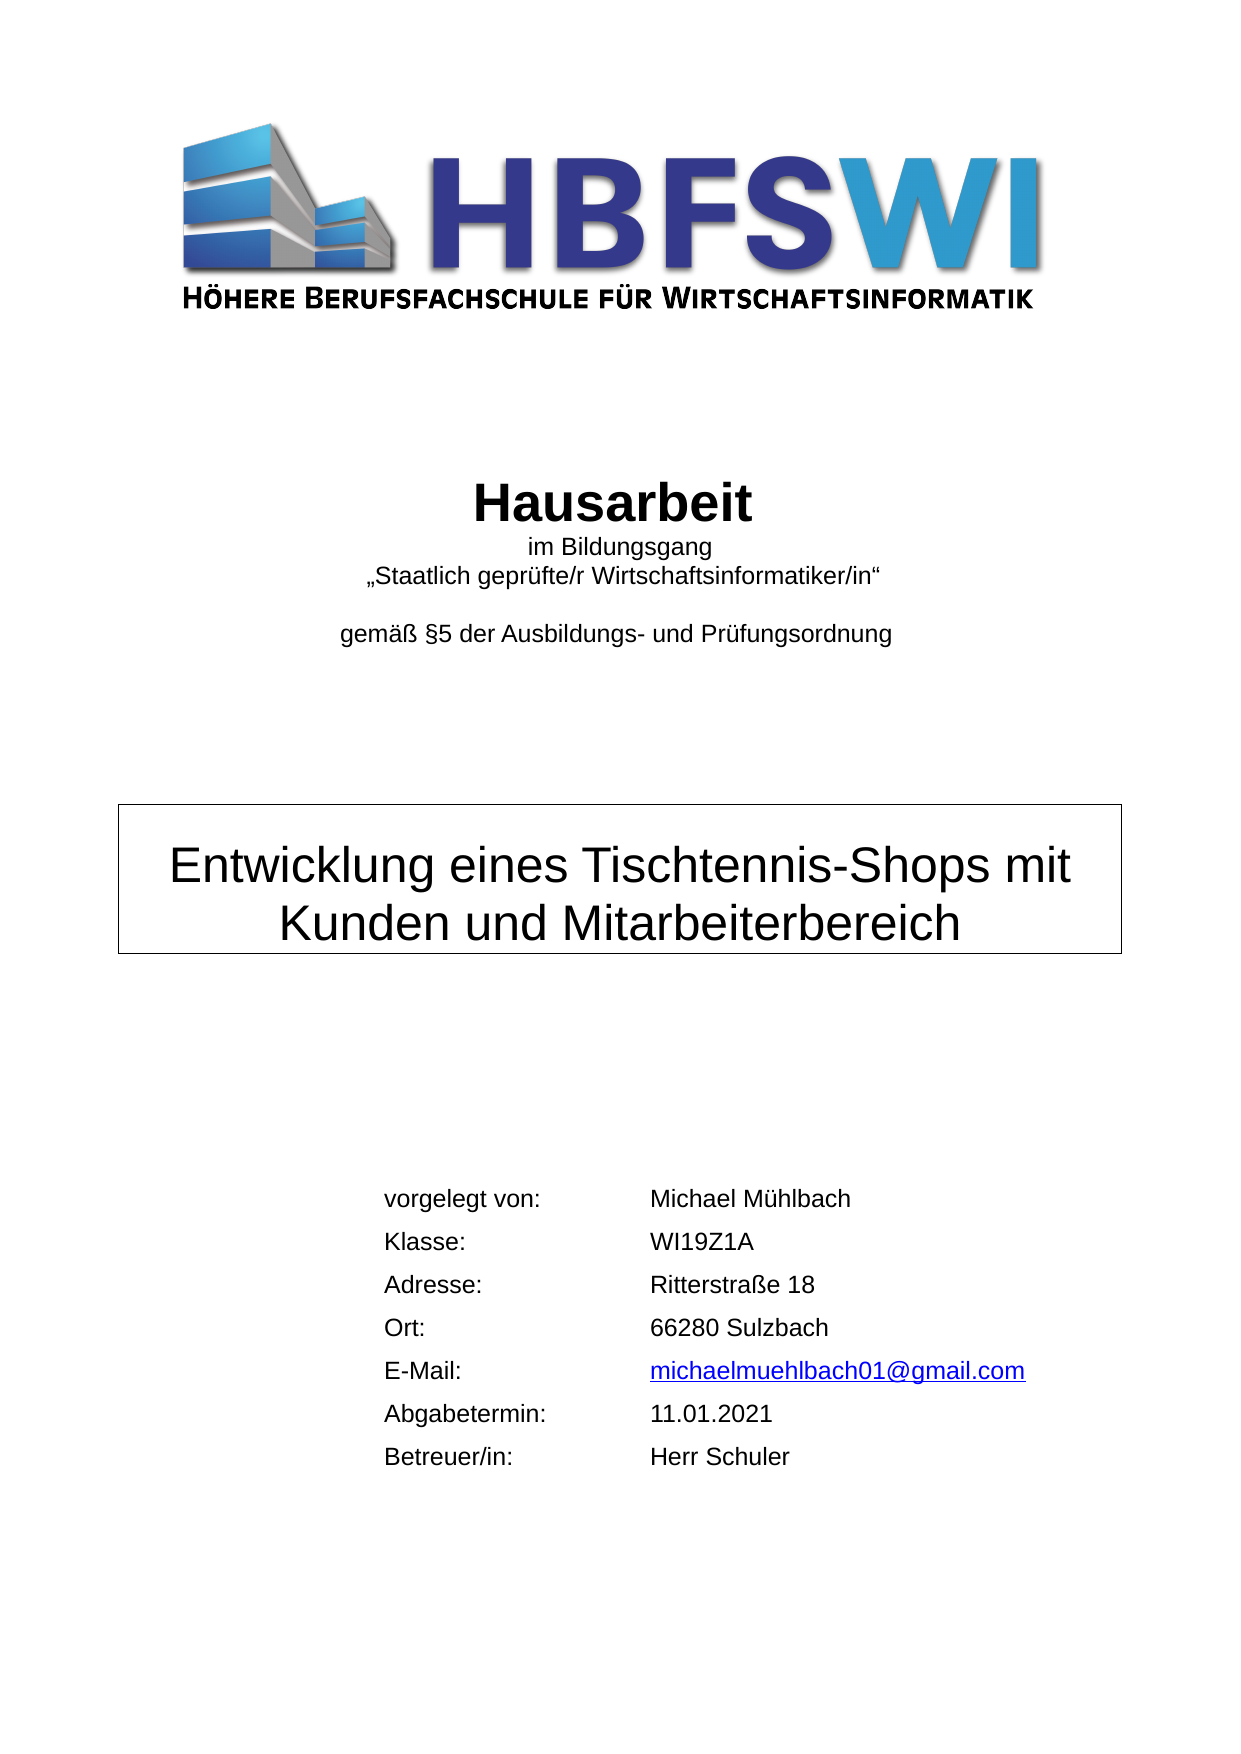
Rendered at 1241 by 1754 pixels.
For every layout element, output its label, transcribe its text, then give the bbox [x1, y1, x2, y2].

text Klasse: WI19Z1A [118, 1227, 1122, 1256]
text vorgelegt von: Michael Mühlbach [118, 1184, 1122, 1212]
text Betreuer/in: Herr Schuler [118, 1442, 1122, 1471]
text Ort: 66280 Sulzbach [118, 1313, 1122, 1342]
text gemäß §5 der Ausbildungs- und Prüfungsordnung [118, 619, 1122, 647]
text Abgabetermin: 11.01.2021 [118, 1399, 1122, 1428]
text Adresse: Ritterstraße 18 [118, 1270, 1122, 1299]
text „Staatlich geprüfte/r Wirtschaftsinformatiker/in“ [118, 561, 1122, 590]
picture [180, 119, 1061, 320]
text Hausarbeit im Bildungsgang [118, 470, 1122, 561]
text E-Mail: michaelmuehlbach01@gmail.com [118, 1356, 1122, 1385]
text Entwicklung eines Tischtennis-Shops mit Kunden und Mitarbeiterbereich [119, 832, 1121, 953]
